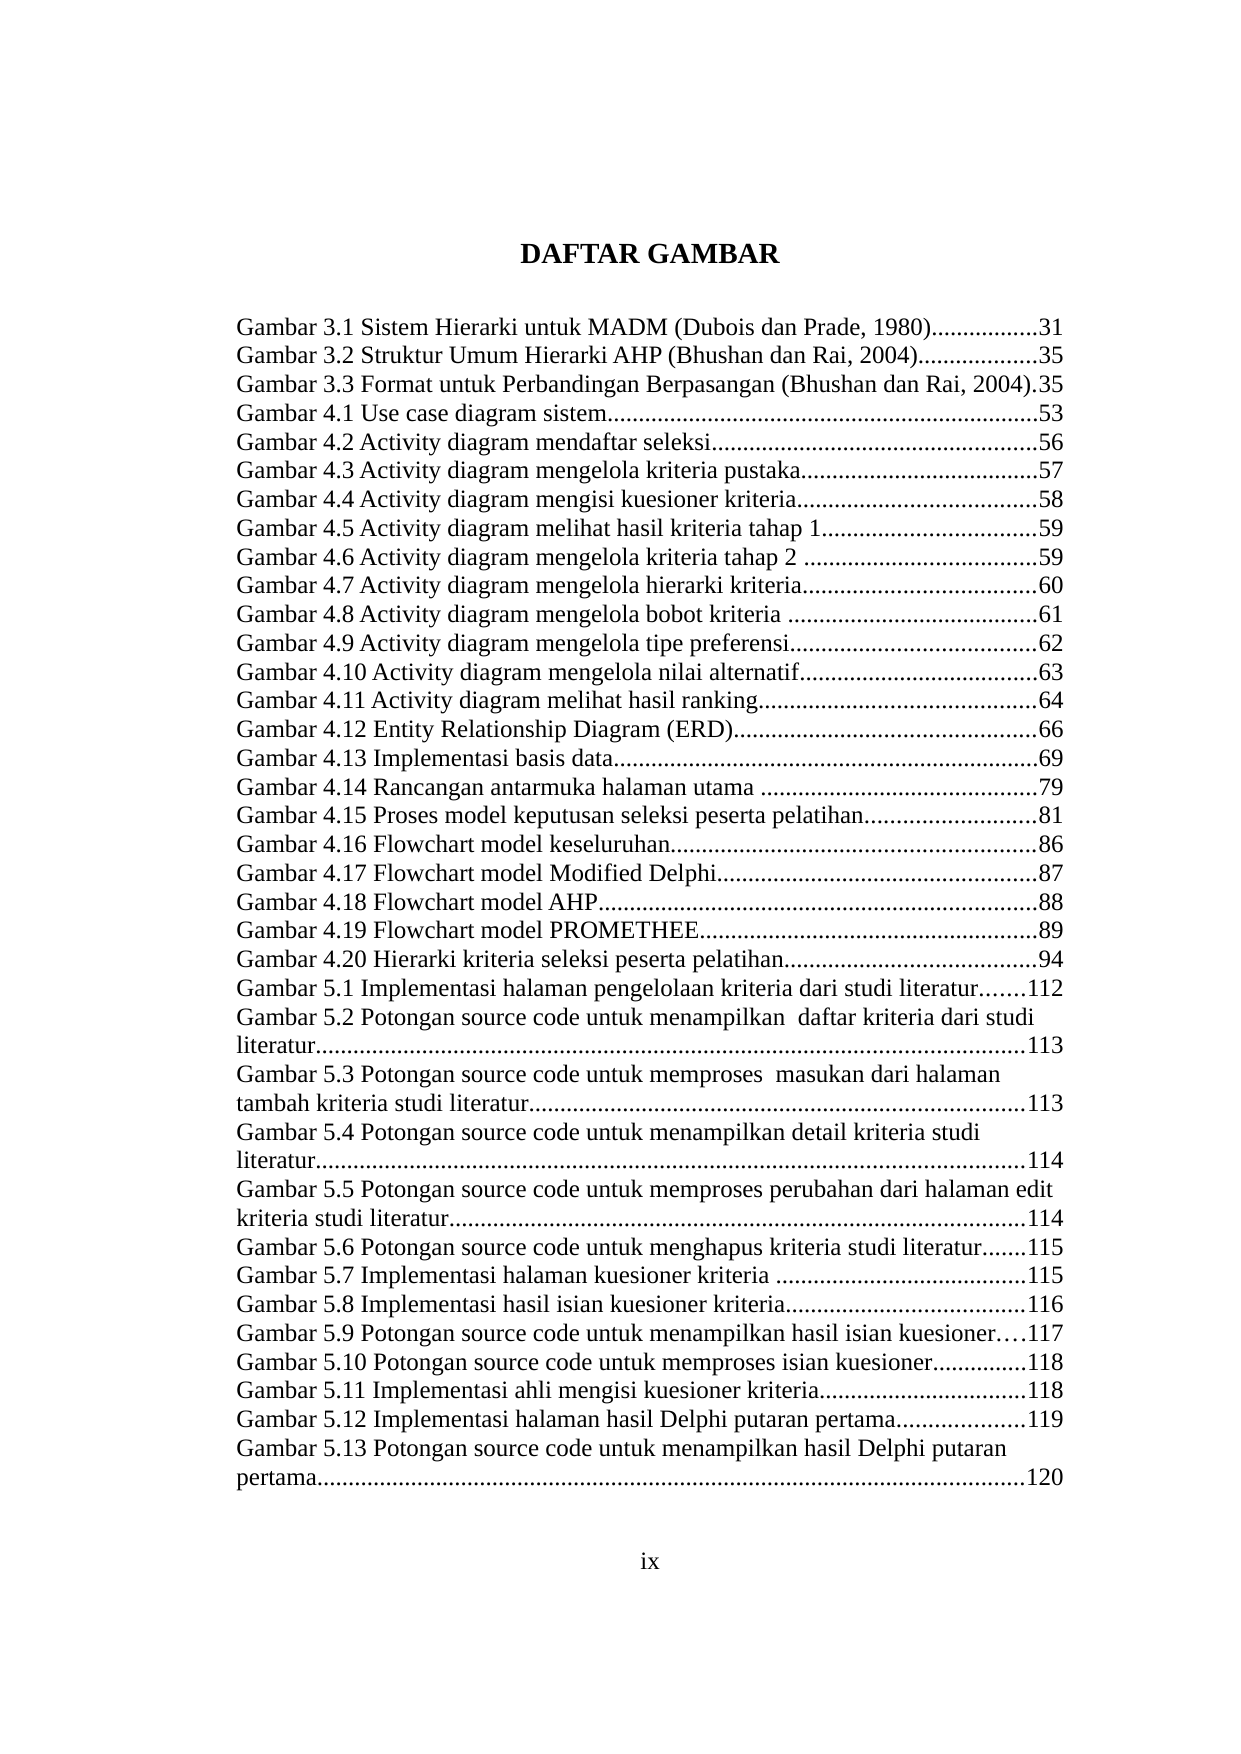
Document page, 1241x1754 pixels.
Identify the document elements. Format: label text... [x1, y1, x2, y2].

text Gambar 5.3 Potongan source code untuk memproses masukan dari halaman tambah kriteria studi literatur 113 [236, 1059, 1063, 1117]
subtitle DAFTAR GAMBAR [236, 236, 1063, 270]
text Gambar 4.17 Flowchart model Modified Delphi 87 [236, 858, 1063, 887]
text Gambar 4.8 Activity diagram mengelola bobot kriteria 61 [236, 599, 1063, 628]
text Gambar 4.9 Activity diagram mengelola tipe preferensi 62 [236, 628, 1063, 657]
text Gambar 4.14 Rancangan antarmuka halaman utama 79 [236, 772, 1063, 801]
text Gambar 4.3 Activity diagram mengelola kriteria pustaka 57 [236, 456, 1063, 484]
text Gambar 3.3 Format untuk Perbandingan Berpasangan (Bhushan dan Rai, 2004) 35 [236, 369, 1063, 398]
text Gambar 4.18 Flowchart model AHP 88 [236, 887, 1063, 916]
text Gambar 5.7 Implementasi halaman kuesioner kriteria 115 [236, 1261, 1063, 1289]
text Gambar 4.10 Activity diagram mengelola nilai alternatif 63 [236, 657, 1063, 686]
text Gambar 5.6 Potongan source code untuk menghapus kriteria studi literatur 115 [236, 1232, 1063, 1261]
text Gambar 4.20 Hierarki kriteria seleksi peserta pelatihan 94 [236, 944, 1063, 973]
text Gambar 5.11 Implementasi ahli mengisi kuesioner kriteria 118 [236, 1376, 1063, 1404]
text Gambar 4.6 Activity diagram mengelola kriteria tahap 2 59 [236, 542, 1063, 571]
text Gambar 4.2 Activity diagram mendaftar seleksi 56 [236, 427, 1063, 456]
text Gambar 5.9 Potongan source code untuk menampilkan hasil isian kuesioner 117 [236, 1318, 1063, 1347]
text Gambar 5.13 Potongan source code untuk menampilkan hasil Delphi putaran pertama 120 [236, 1433, 1063, 1491]
text Gambar 5.8 Implementasi hasil isian kuesioner kriteria 116 [236, 1289, 1063, 1318]
text Gambar 3.2 Struktur Umum Hierarki AHP (Bhushan dan Rai, 2004) 35 [236, 341, 1063, 369]
text Gambar 4.4 Activity diagram mengisi kuesioner kriteria 58 [236, 484, 1063, 513]
text Gambar 4.15 Proses model keputusan seleksi peserta pelatihan 81 [236, 801, 1063, 829]
text Gambar 4.19 Flowchart model PROMETHEE 89 [236, 916, 1063, 944]
text Gambar 4.7 Activity diagram mengelola hierarki kriteria 60 [236, 571, 1063, 599]
text Gambar 4.11 Activity diagram melihat hasil ranking 64 [236, 686, 1063, 714]
text Gambar 4.13 Implementasi basis data 69 [236, 743, 1063, 772]
text Gambar 3.1 Sistem Hierarki untuk MADM (Dubois dan Prade, 1980) 31 [236, 312, 1063, 341]
text Gambar 5.10 Potongan source code untuk memproses isian kuesioner 118 [236, 1347, 1063, 1376]
text Gambar 4.5 Activity diagram melihat hasil kriteria tahap 1 59 [236, 513, 1063, 542]
text Gambar 5.12 Implementasi halaman hasil Delphi putaran pertama 119 [236, 1404, 1063, 1433]
text Gambar 5.1 Implementasi halaman pengelolaan kriteria dari studi literatur 112 [236, 973, 1063, 1002]
text Gambar 5.4 Potongan source code untuk menampilkan detail kriteria studi literatur 114 [236, 1117, 1063, 1174]
text Gambar 4.12 Entity Relationship Diagram (ERD) 66 [236, 714, 1063, 743]
text Gambar 5.2 Potongan source code untuk menampilkan daftar kriteria dari studi literatur 113 [236, 1002, 1063, 1059]
text Gambar 5.5 Potongan source code untuk memproses perubahan dari halaman edit kriteria studi literatur 114 [236, 1174, 1063, 1232]
text Gambar 4.1 Use case diagram sistem 53 [236, 398, 1063, 427]
text Gambar 4.16 Flowchart model keseluruhan 86 [236, 829, 1063, 858]
